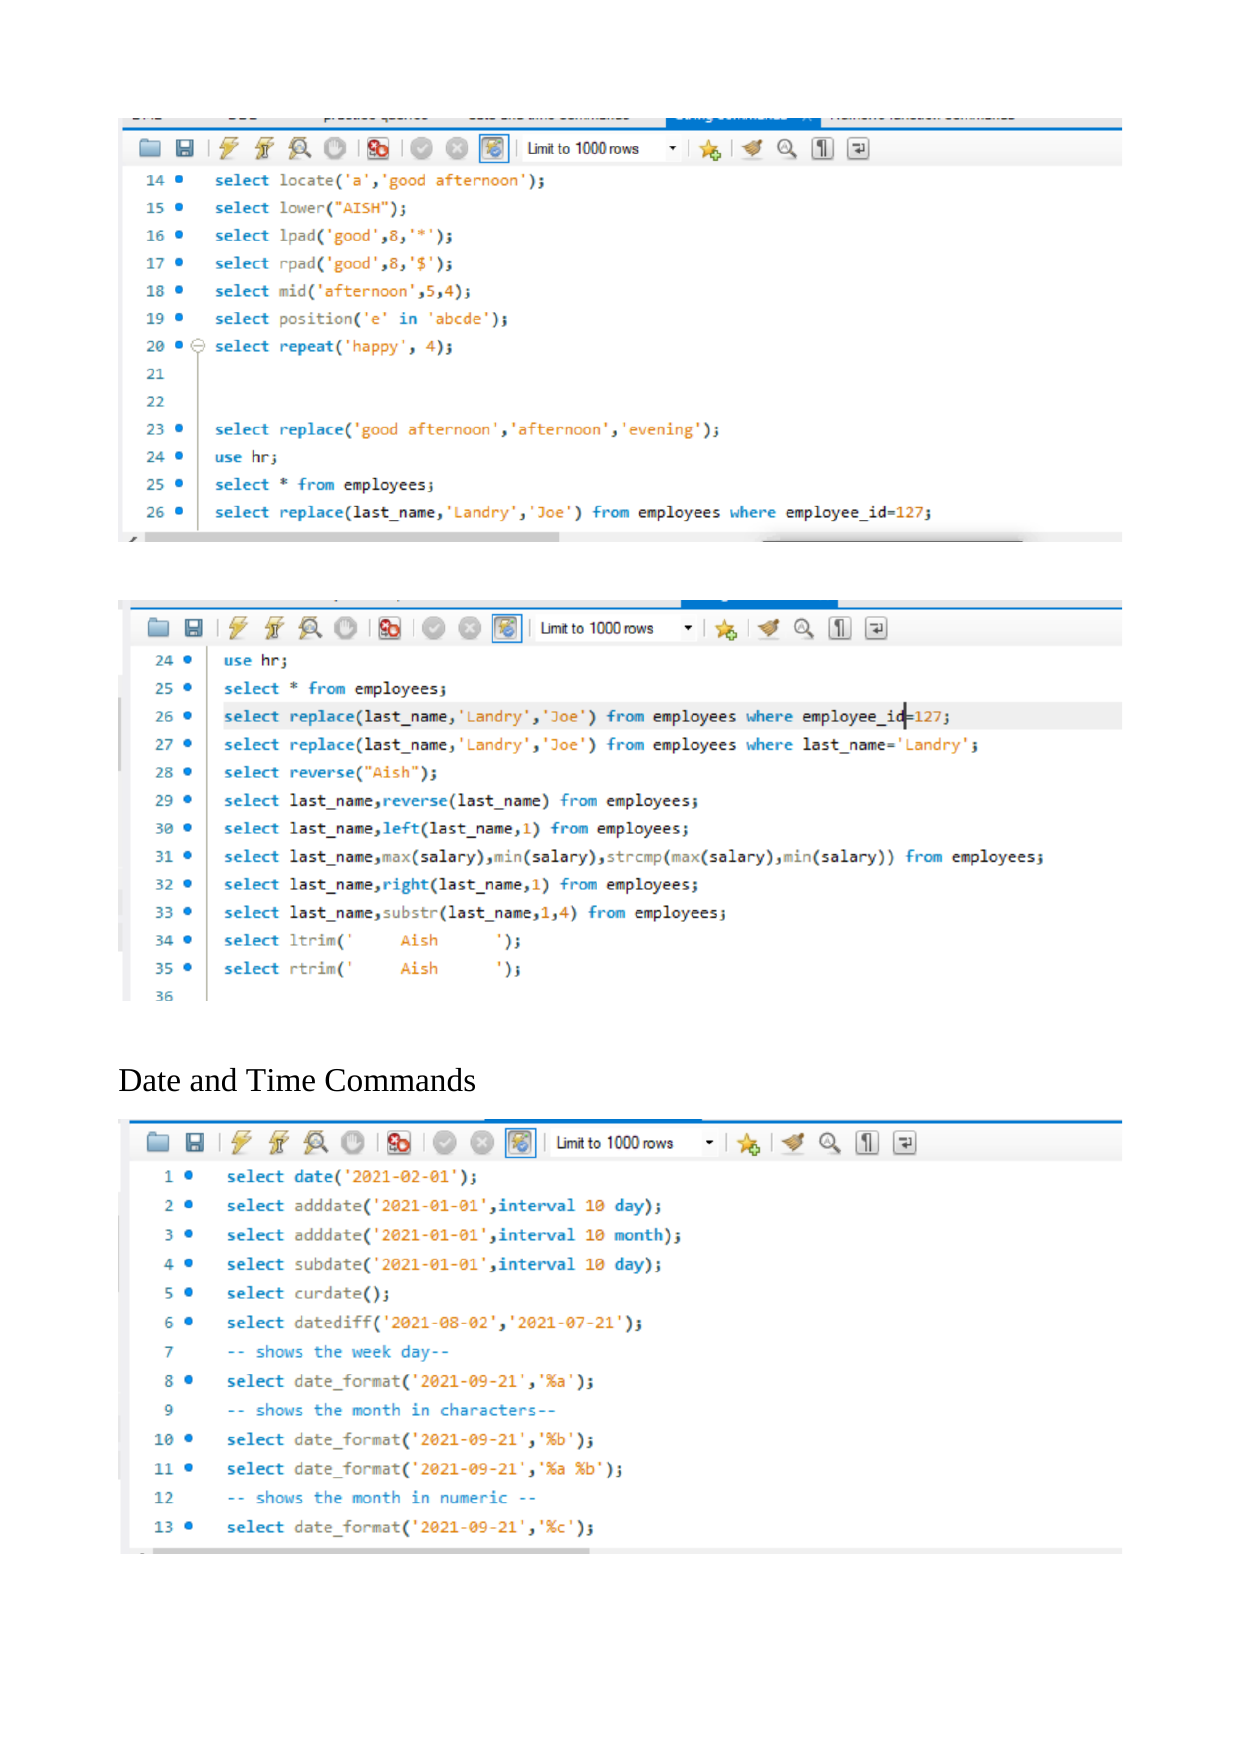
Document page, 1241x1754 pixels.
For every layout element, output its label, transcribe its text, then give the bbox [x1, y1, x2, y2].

picture [118, 600, 1123, 1001]
picture [118, 118, 1123, 542]
picture [118, 1119, 1123, 1554]
text Date and Time Commands [118, 1060, 1122, 1098]
